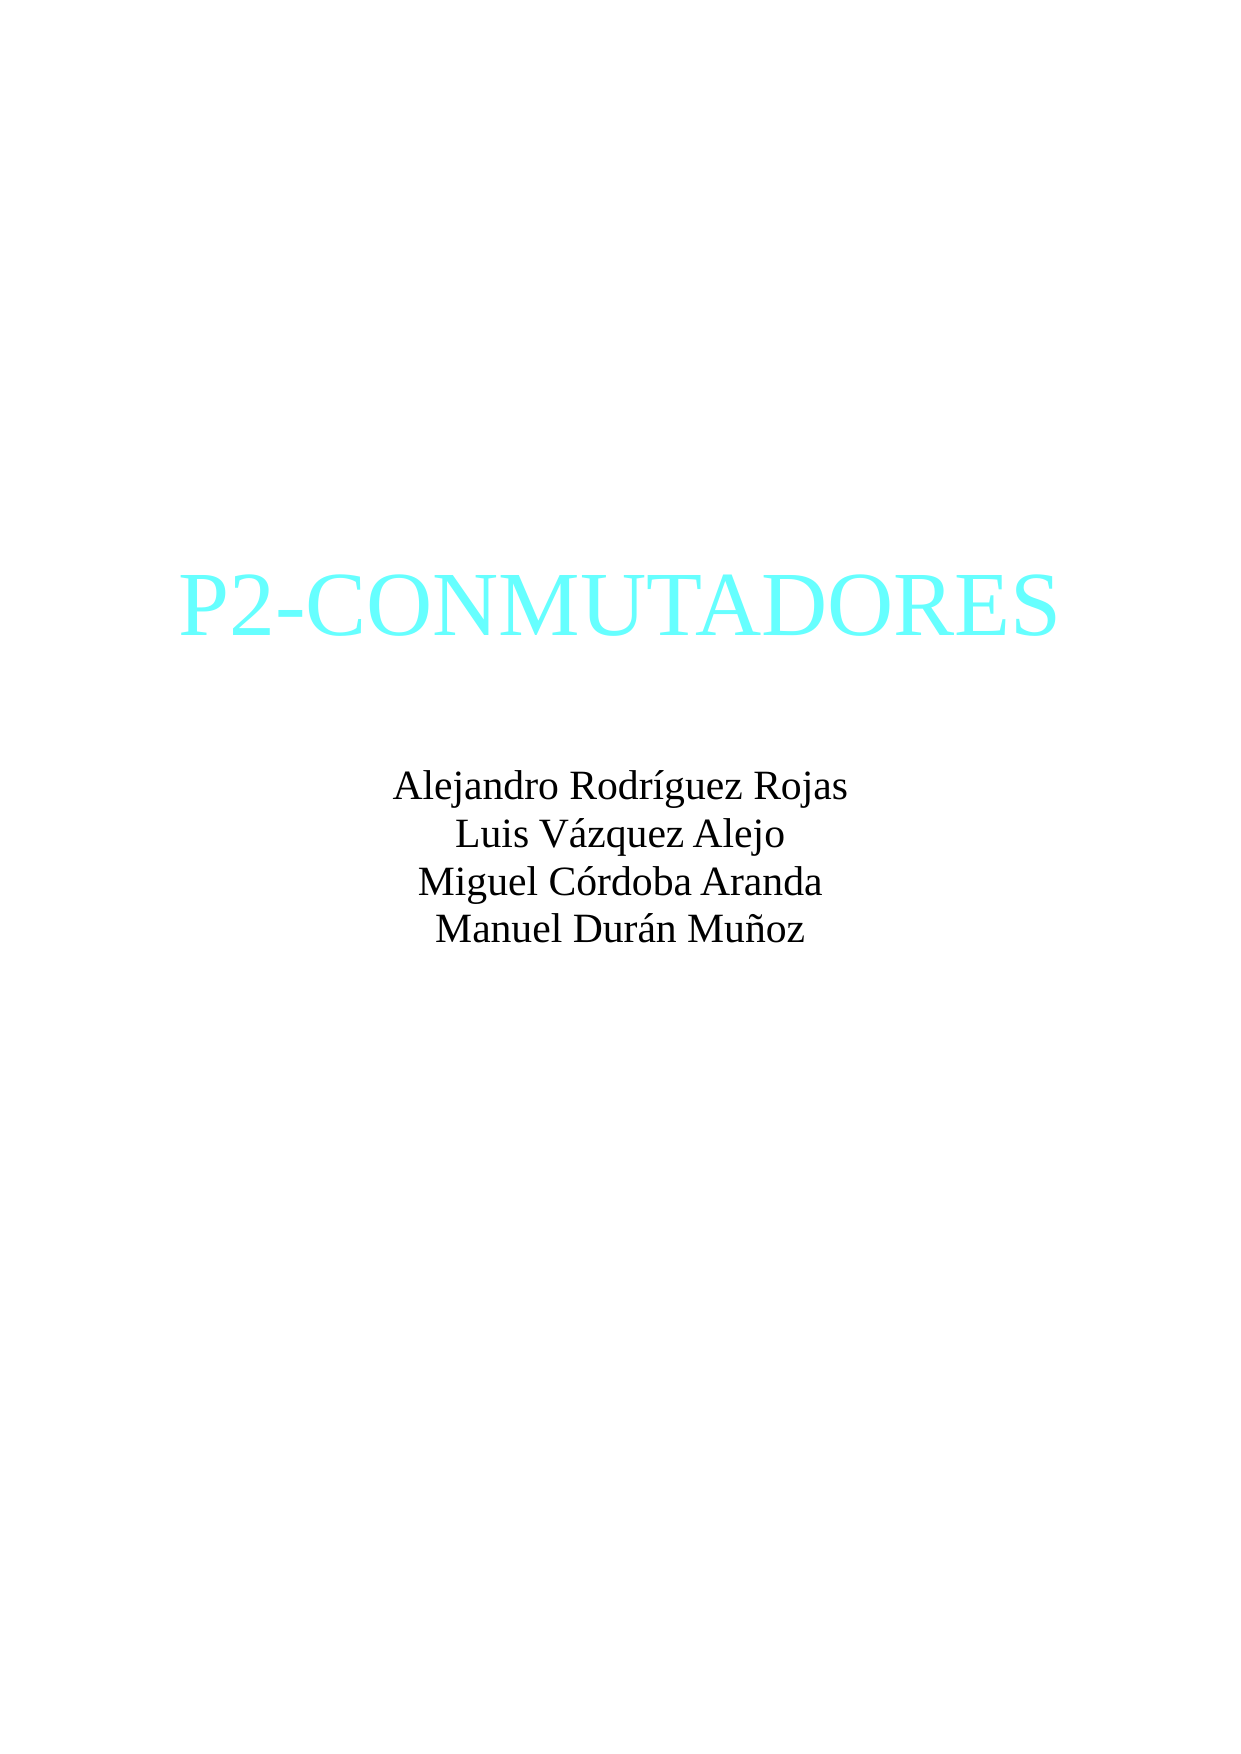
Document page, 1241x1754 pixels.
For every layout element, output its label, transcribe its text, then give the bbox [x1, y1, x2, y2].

text Alejandro Rodríguez Rojas [118, 760, 1122, 808]
text Luis Vázquez Alejo [118, 808, 1122, 856]
text Manuel Durán Muñoz [118, 904, 1122, 952]
text P2-CONMUTADORES [118, 549, 1122, 655]
text Miguel Córdoba Aranda [118, 856, 1122, 904]
